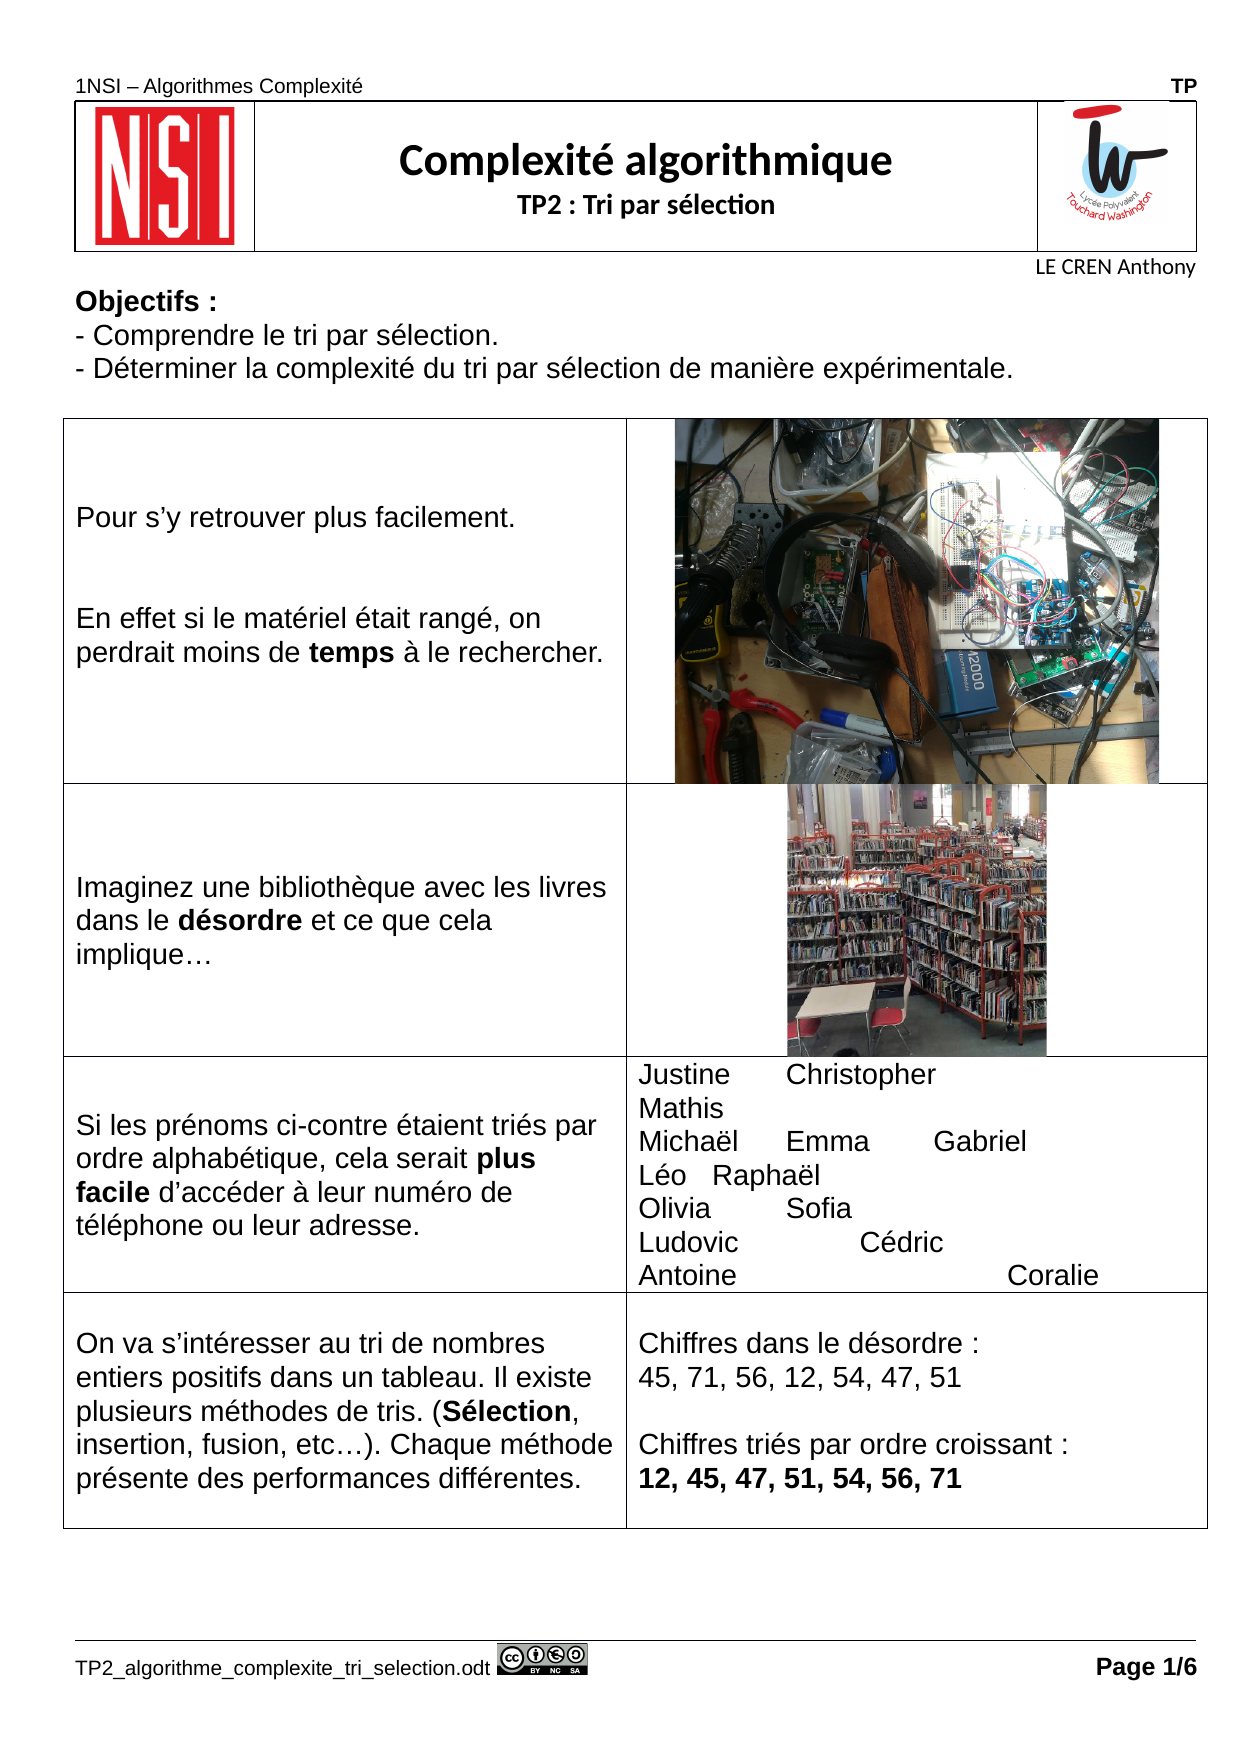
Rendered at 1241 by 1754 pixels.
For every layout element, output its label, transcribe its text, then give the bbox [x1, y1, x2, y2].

table_header Pour s’y retrouver plus facilement. En effet si le matériel était rangé, on perdrait moins de temps à le rechercher. [64, 419, 626, 783]
table_cell Si les prénoms ci-contre étaient triés par ordre alphabétique, cela serait plus facile d’accéder à leur numéro de téléphone ou leur adresse. [64, 1057, 626, 1292]
table_cell Justine Christopher Mathis Michaël Emma Gabriel Léo Raphaël Olivia Sofia Ludovic Cédric Antoine Coralie [627, 1057, 1207, 1292]
text - Comprendre le tri par sélection. [75, 317, 1196, 351]
text LE CREN Anthony [75, 252, 1196, 280]
text - Déterminer la complexité du tri par sélection de manière expérimentale. [75, 351, 1196, 384]
table_header [1038, 102, 1196, 251]
picture [1064, 101, 1170, 223]
table_cell [1047, 784, 1207, 1056]
picture [497, 1643, 588, 1675]
table_header [76, 102, 254, 251]
text Objectifs : [75, 284, 1196, 317]
table_header [627, 419, 674, 783]
table_cell Chiffres dans le désordre : 45, 71, 56, 12, 54, 47, 51 Chiffres triés par ordre croissant : 12, 45, 47, 51, 54, 56, 71 [627, 1293, 1207, 1528]
table_header Complexité algorithmique TP2 : Tri par sélection [255, 102, 1037, 251]
table_header [1160, 419, 1207, 783]
table_cell On va s’intéresser au tri de nombres entiers positifs dans un tableau. Il existe plusieurs méthodes de tris. (Sélection, insertion, fusion, etc…). Chaque méthode présente des performances différentes. [64, 1293, 626, 1528]
table_cell Imaginez une bibliothèque avec les livres dans le désordre et ce que cela implique… [64, 784, 626, 1056]
table_cell [627, 784, 787, 1056]
